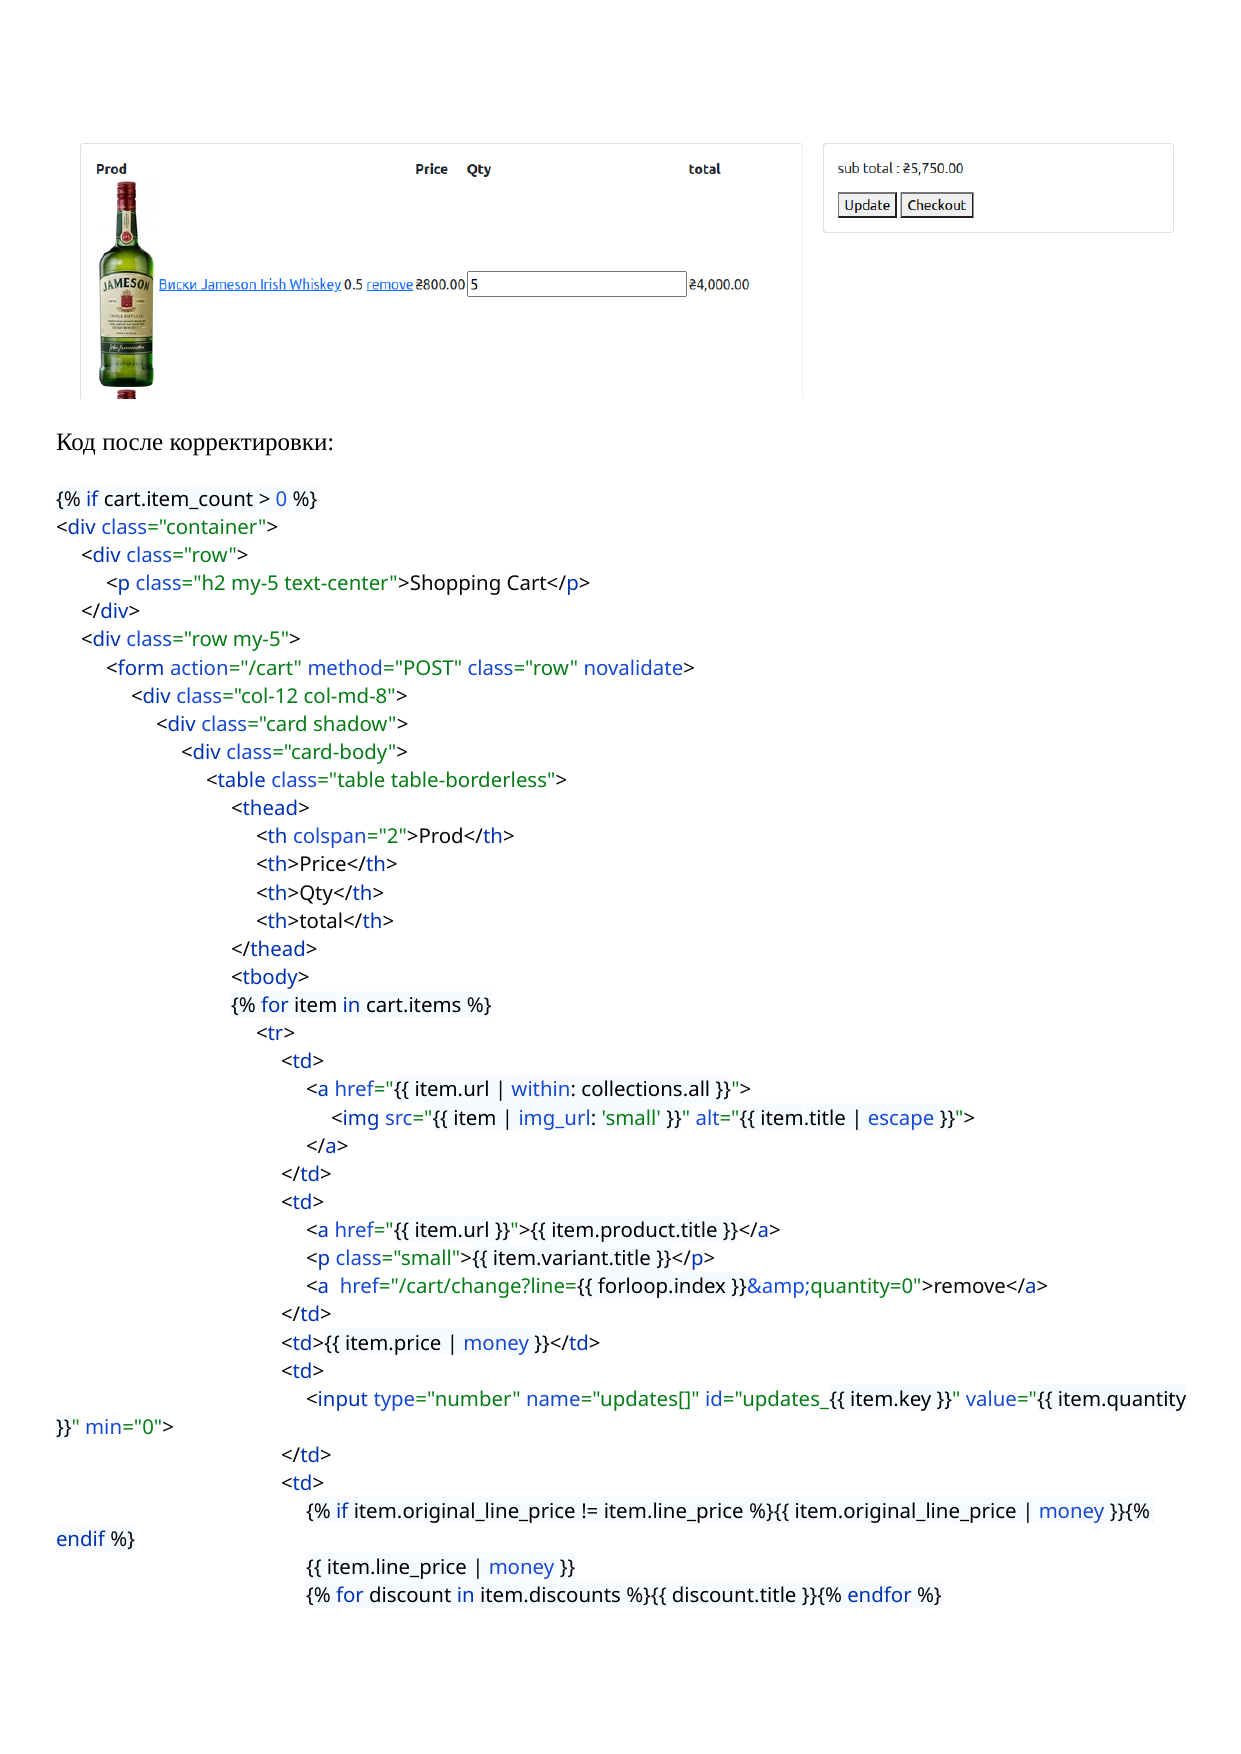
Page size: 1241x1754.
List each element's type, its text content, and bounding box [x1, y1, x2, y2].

text <div class="col-12 col-md-8"> [56, 681, 1187, 709]
picture [55, 118, 1188, 399]
text <div class="row"> [56, 541, 1187, 569]
text </thead> [56, 934, 1187, 962]
text <th>Price</th> [56, 850, 1187, 878]
text Код после корректировки: [56, 427, 1187, 456]
text {% if item.original_line_price != item.line_price %}{{ item.original_line_price | money }}{% endif %} [56, 1497, 1187, 1552]
text <div class="row my-5"> [56, 625, 1187, 653]
text <p class="small">{{ item.variant.title }}</p> [56, 1244, 1187, 1272]
text <thead> [56, 794, 1187, 822]
text <div class="card-body"> [56, 737, 1187, 766]
text <td> [56, 1468, 1187, 1497]
text <form action="/cart" method="POST" class="row" novalidate> [56, 653, 1187, 681]
text </a> [56, 1131, 1187, 1159]
text {{ item.line_price | money }} [56, 1552, 1187, 1581]
text {% for item in cart.items %} [56, 991, 1187, 1019]
text <p class="h2 my-5 text-center">Shopping Cart</p> [56, 569, 1187, 597]
text <div class="container"> [56, 513, 1187, 541]
text <a href="{{ item.url }}">{{ item.product.title }}</a> [56, 1216, 1187, 1244]
text <table class="table table-borderless"> [56, 766, 1187, 794]
text <td> [56, 1187, 1187, 1216]
text {% for discount in item.discounts %}{{ discount.title }}{% endfor %} [56, 1581, 1187, 1609]
text <div class="card shadow"> [56, 709, 1187, 737]
text <td> [56, 1047, 1187, 1075]
text <a href="/cart/change?line={{ forloop.index }}&amp;quantity=0">remove</a> [56, 1272, 1187, 1300]
text <tbody> [56, 962, 1187, 991]
text {% if cart.item_count > 0 %} [56, 485, 1187, 513]
text <td> [56, 1356, 1187, 1384]
text <img src="{{ item | img_url: 'small' }}" alt="{{ item.title | escape }}"> [56, 1103, 1187, 1131]
text </td> [56, 1440, 1187, 1468]
text <td>{{ item.price | money }}</td> [56, 1328, 1187, 1356]
text <tr> [56, 1019, 1187, 1047]
text <th colspan="2">Prod</th> [56, 822, 1187, 850]
text </div> [56, 597, 1187, 625]
text <th>total</th> [56, 906, 1187, 934]
text <input type="number" name="updates[]" id="updates_{{ item.key }}" value="{{ item.quantity }}" min="0"> [56, 1384, 1187, 1440]
text </td> [56, 1300, 1187, 1328]
text <th>Qty</th> [56, 878, 1187, 906]
text </td> [56, 1159, 1187, 1187]
text <a href="{{ item.url | within: collections.all }}"> [56, 1075, 1187, 1103]
